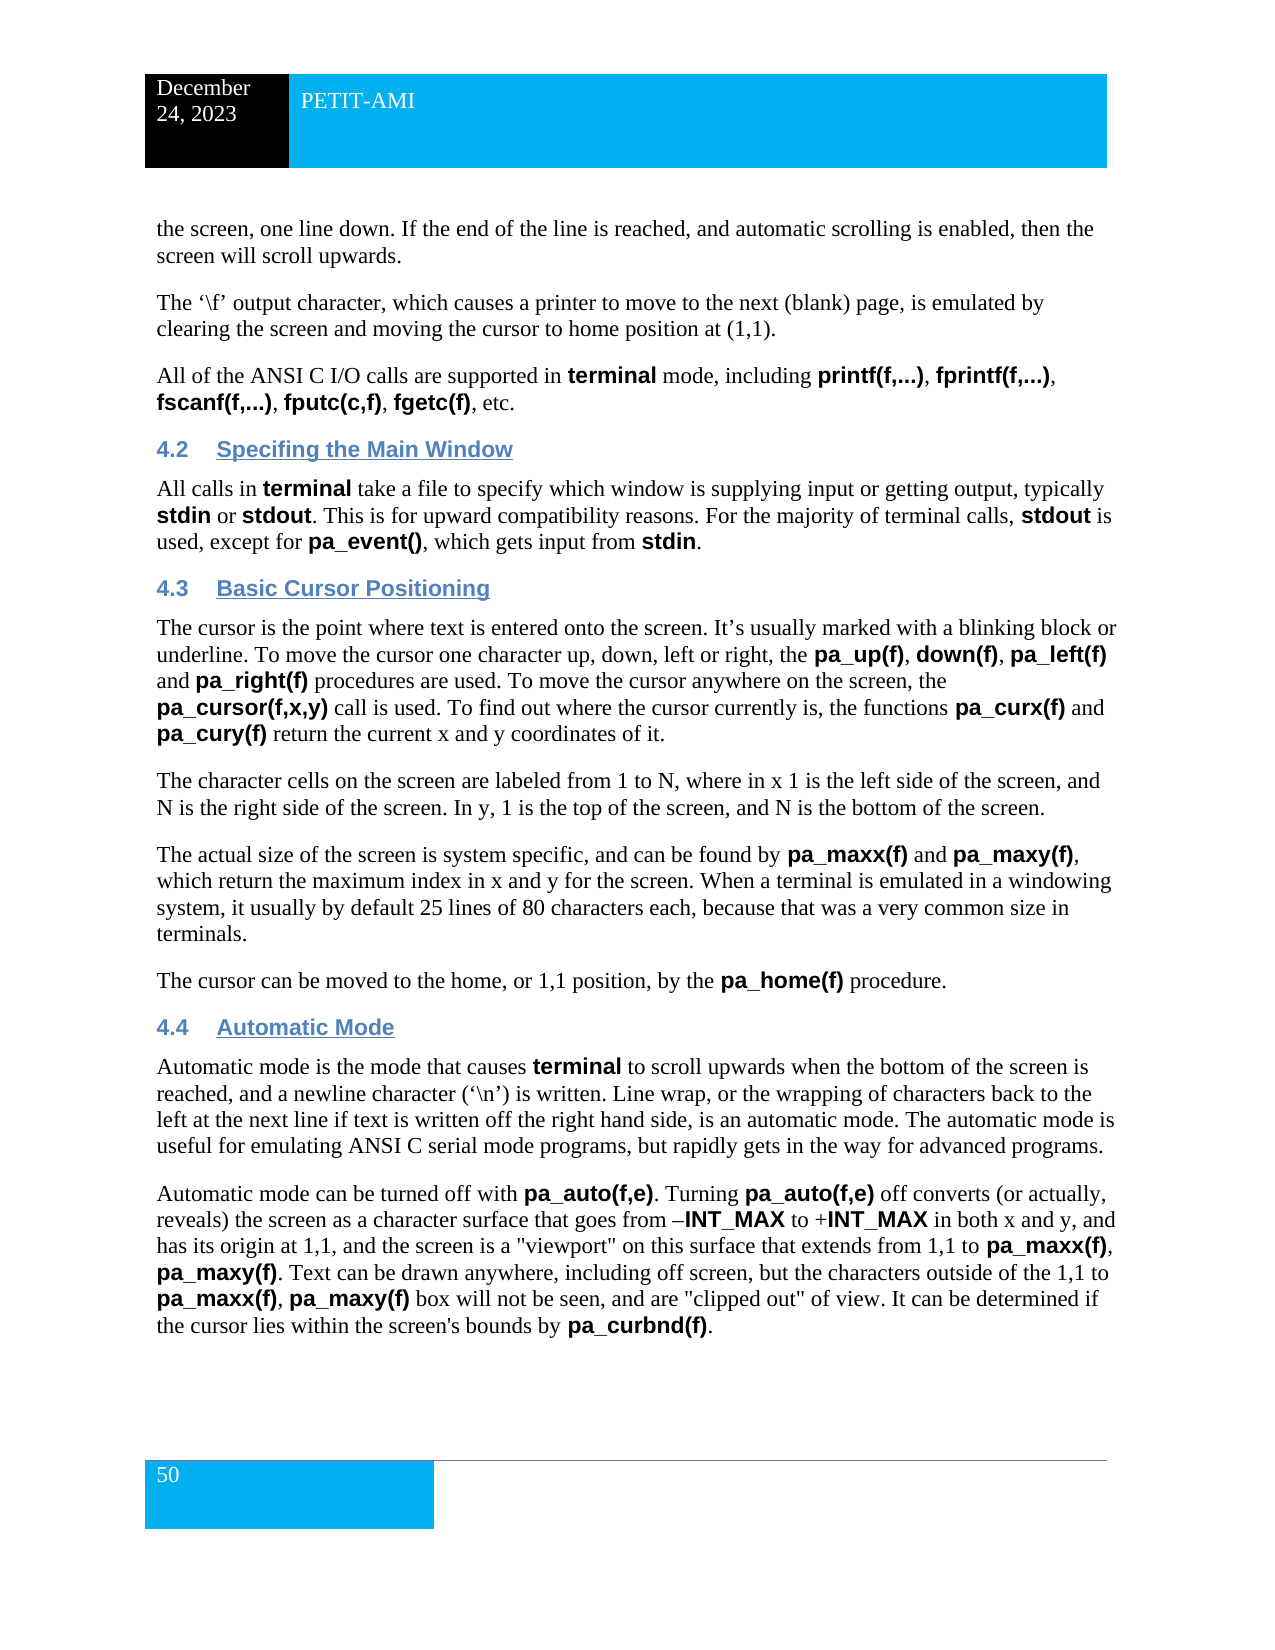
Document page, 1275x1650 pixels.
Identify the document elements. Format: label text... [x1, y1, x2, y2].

text The actual size of the screen is system specific, and can be found by pa_maxx(f) and pa_maxy(f), which return the maximum index in x and y for the screen. When a terminal is emulated in a windowing system, it usually by default 25 lines of 80 characters each, because that was a very common size in terminals. [156, 841, 1118, 946]
text The cursor can be moved to the home, or 1,1 position, by the pa_home(f) procedure. [156, 967, 1118, 993]
text The character cells on the screen are labeled from 1 to N, where in x 1 is the left side of the screen, and N is the right side of the screen. In y, 1 is the top of the screen, and N is the bottom of the screen. [156, 767, 1118, 820]
text All of the ANSI C I/O calls are supported in terminal mode, including printf(f,...), fprintf(f,...), fscanf(f,...), fputc(c,f), fgetc(f), etc. [156, 362, 1118, 415]
subtitle Automatic Mode [156, 1014, 1118, 1041]
subtitle Specifing the Main Window [156, 436, 1118, 463]
subtitle Basic Cursor Positioning [156, 575, 1118, 602]
text The ‘\f’ output character, which causes a printer to move to the next (blank) page, is emulated by clearing the screen and moving the cursor to home position at (1,1). [156, 289, 1118, 342]
text All calls in terminal take a file to specify which window is supplying input or getting output, typically stdin or stdout. This is for upward compatibility reasons. For the majority of terminal calls, stdout is used, except for pa_event(), which gets input from stdin. [156, 475, 1118, 554]
text the screen, one line down. If the end of the line is reached, and automatic scrolling is enabled, then the screen will scroll upwards. [156, 215, 1118, 268]
text The cursor is the point where text is entered onto the screen. It’s usually marked with a blinking block or underline. To move the cursor one character up, down, left or right, the pa_up(f), down(f), pa_left(f) and pa_right(f) procedures are used. To move the cursor anywhere on the screen, the pa_cursor(f,x,y) call is used. To find out where the cursor currently is, the functions pa_curx(f) and pa_cury(f) return the current x and y coordinates of it. [156, 614, 1118, 746]
text Automatic mode is the mode that causes terminal to scroll upwards when the bottom of the screen is reached, and a newline character (‘\n’) is written. Line wrap, or the wrapping of characters back to the left at the next line if text is written off the right hand side, is an automatic mode. The automatic mode is useful for emulating ANSI C serial mode programs, but rapidly gets in the way for advanced programs. [156, 1053, 1118, 1159]
text Automatic mode can be turned off with pa_auto(f,e). Turning pa_auto(f,e) off converts (or actually, reveals) the screen as a character surface that goes from –INT_MAX to +INT_MAX in both x and y, and has its origin at 1,1, and the screen is a "viewport" on this surface that extends from 1,1 to pa_maxx(f), pa_maxy(f). Text can be drawn anywhere, including off screen, but the characters outside of the 1,1 to pa_maxx(f), pa_maxy(f) box will not be seen, and are "clipped out" of view. It can be determined if the cursor lies within the screen's bounds by pa_curbnd(f). [156, 1179, 1118, 1338]
